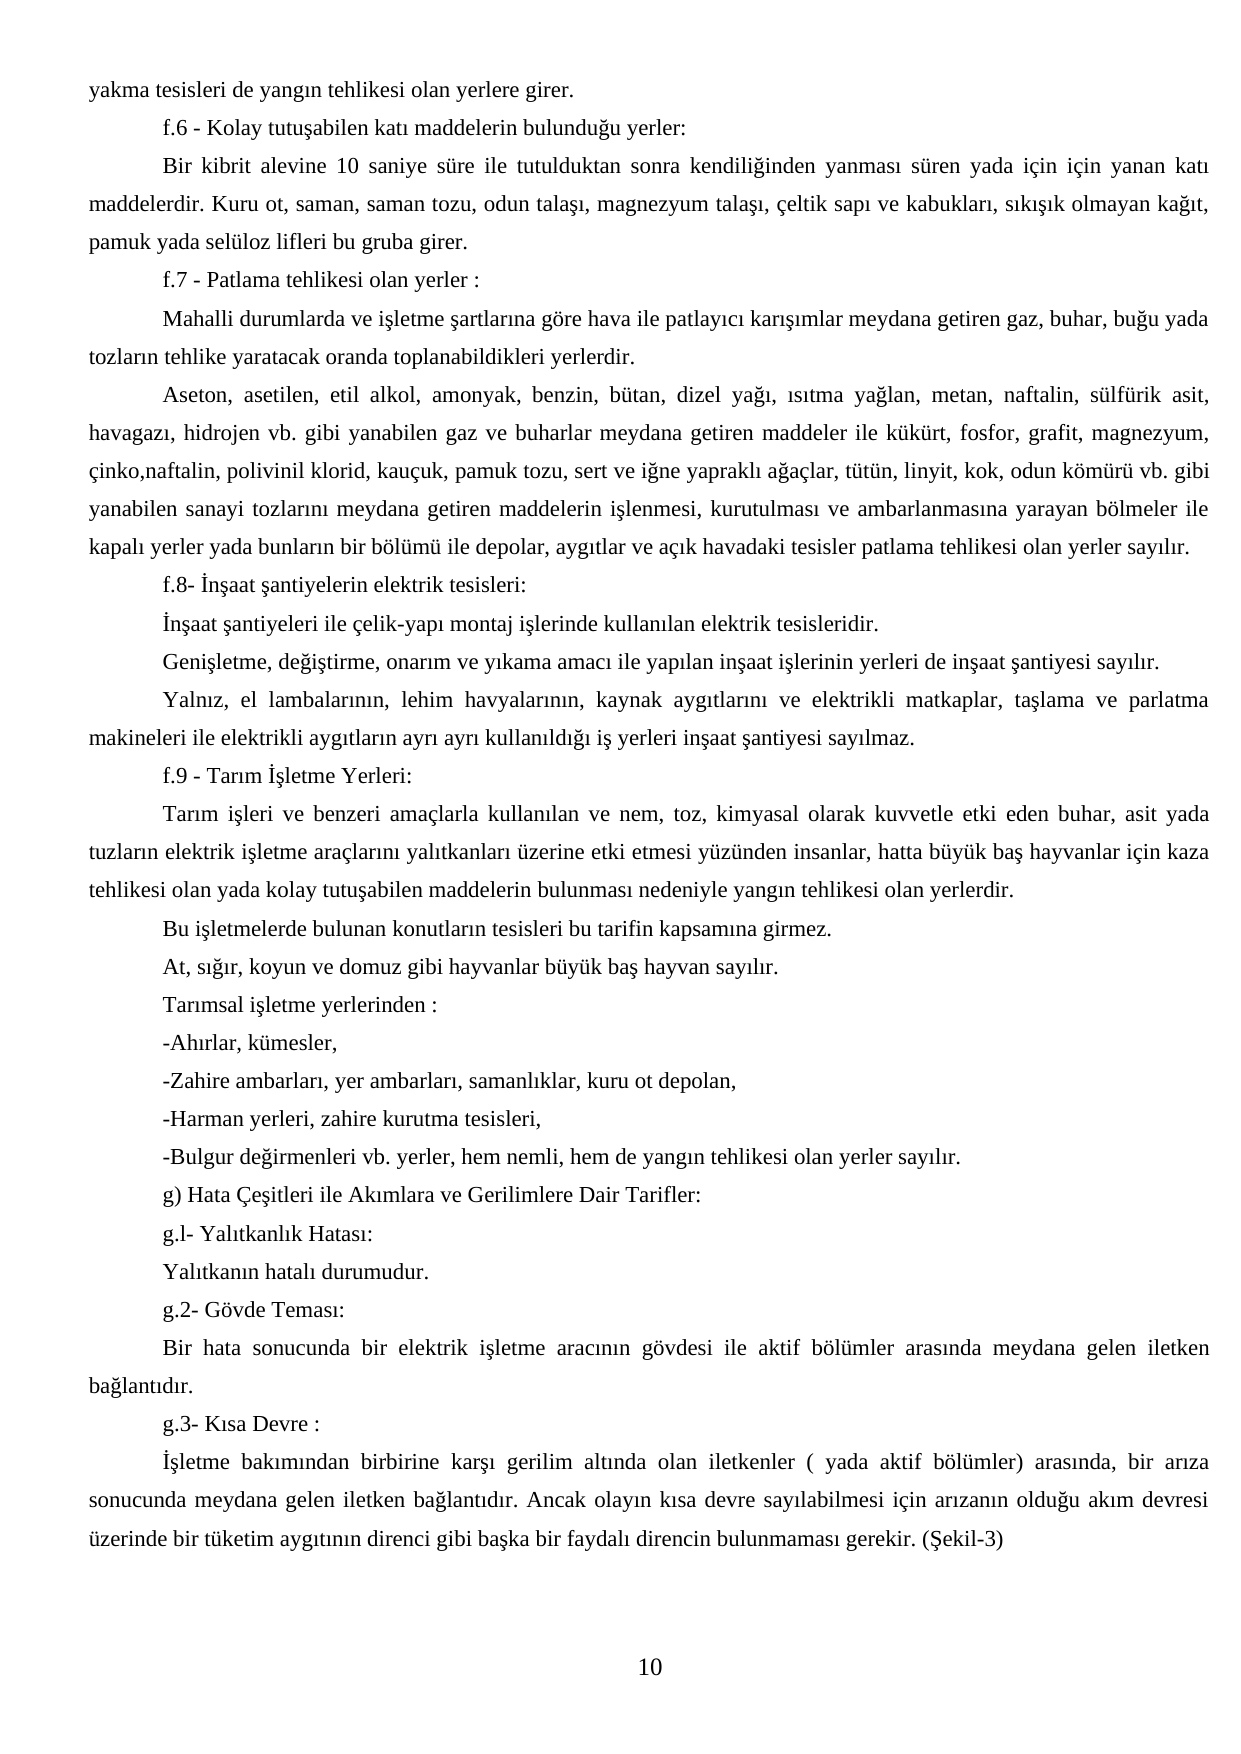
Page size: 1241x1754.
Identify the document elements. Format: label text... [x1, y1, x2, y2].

text Bir hata sonucunda bir elektrik işletme aracının gövdesi ile aktif bölümler arasında meydana gelen iletken bağlantıdır. [88, 1335, 1211, 1398]
text f.7 - Patlama tehlikesi olan yerler : [88, 267, 1211, 293]
text İşletme bakımından birbirine karşı gerilim altında olan iletkenler ( yada aktif bölümler) arasında, bir arıza sonucunda meydana gelen iletken bağlantıdır. Ancak olayın kısa devre sayılabilmesi için arızanın olduğu akım devresi üzerinde bir tüketim aygıtının direnci gibi başka bir faydalı direncin bulunmaması gerekir. (Şekil-3) [88, 1449, 1211, 1551]
text Tarımsal işletme yerlerinden : [88, 992, 1211, 1017]
text yakma tesisleri de yangın tehlikesi olan yerlere girer. [88, 77, 1211, 102]
text -Bulgur değirmenleri vb. yerler, hem nemli, hem de yangın tehlikesi olan yerler sayılır. [88, 1144, 1211, 1170]
text Bu işletmelerde bulunan konutların tesisleri bu tarifin kapsamına girmez. [88, 916, 1211, 941]
text g.2- Gövde Teması: [88, 1297, 1211, 1322]
text Aseton, asetilen, etil alkol, amonyak, benzin, bütan, dizel yağı, ısıtma yağlan, metan, naftalin, sülfürik asit, havagazı, hidrojen vb. gibi yanabilen gaz ve buharlar meydana getiren maddeler ile kükürt, fosfor, grafit, magnezyum, çinko,naftalin, polivinil klorid, kauçuk, pamuk tozu, sert ve iğne yapraklı ağaçlar, tütün, linyit, kok, odun kömürü vb. gibi yanabilen sanayi tozlarını meydana getiren maddelerin işlenmesi, kurutulması ve ambarlanmasına yarayan bölmeler ile kapalı yerler yada bunların bir bölümü ile depolar, aygıtlar ve açık havadaki tesisler patlama tehlikesi olan yerler sayılır. [88, 382, 1211, 560]
text Bir kibrit alevine 10 saniye süre ile tutulduktan sonra kendiliğinden yanması süren yada için için yanan katı maddelerdir. Kuru ot, saman, saman tozu, odun talaşı, magnezyum talaşı, çeltik sapı ve kabukları, sıkışık olmayan kağıt, pamuk yada selüloz lifleri bu gruba girer. [88, 153, 1211, 255]
text At, sığır, koyun ve domuz gibi hayvanlar büyük baş hayvan sayılır. [88, 954, 1211, 979]
text Yalnız, el lambalarının, lehim havyalarının, kaynak aygıtlarını ve elektrikli matkaplar, taşlama ve parlatma makineleri ile elektrikli aygıtların ayrı ayrı kullanıldığı iş yerleri inşaat şantiyesi sayılmaz. [88, 687, 1211, 750]
text -Zahire ambarları, yer ambarları, samanlıklar, kuru ot depolan, [88, 1068, 1211, 1093]
text f.8- İnşaat şantiyelerin elektrik tesisleri: [88, 572, 1211, 598]
text g.3- Kısa Devre : [88, 1411, 1211, 1437]
text -Ahırlar, kümesler, [88, 1030, 1211, 1055]
text f.6 - Kolay tutuşabilen katı maddelerin bulunduğu yerler: [88, 115, 1211, 140]
text -Harman yerleri, zahire kurutma tesisleri, [88, 1106, 1211, 1132]
text g) Hata Çeşitleri ile Akımlara ve Gerilimlere Dair Tarifler: [88, 1182, 1211, 1208]
text Tarım işleri ve benzeri amaçlarla kullanılan ve nem, toz, kimyasal olarak kuvvetle etki eden buhar, asit yada tuzların elektrik işletme araçlarını yalıtkanları üzerine etki etmesi yüzünden insanlar, hatta büyük baş hayvanlar için kaza tehlikesi olan yada kolay tutuşabilen maddelerin bulunması nedeniyle yangın tehlikesi olan yerlerdir. [88, 801, 1211, 903]
text Genişletme, değiştirme, onarım ve yıkama amacı ile yapılan inşaat işlerinin yerleri de inşaat şantiyesi sayılır. [88, 649, 1211, 674]
text Yalıtkanın hatalı durumudur. [88, 1259, 1211, 1284]
text g.l- Yalıtkanlık Hatası: [88, 1221, 1211, 1246]
text Mahalli durumlarda ve işletme şartlarına göre hava ile patlayıcı karışımlar meydana getiren gaz, buhar, buğu yada tozların tehlike yaratacak oranda toplanabildikleri yerlerdir. [88, 306, 1211, 369]
text İnşaat şantiyeleri ile çelik-yapı montaj işlerinde kullanılan elektrik tesisleridir. [88, 611, 1211, 636]
text f.9 - Tarım İşletme Yerleri: [88, 763, 1211, 788]
